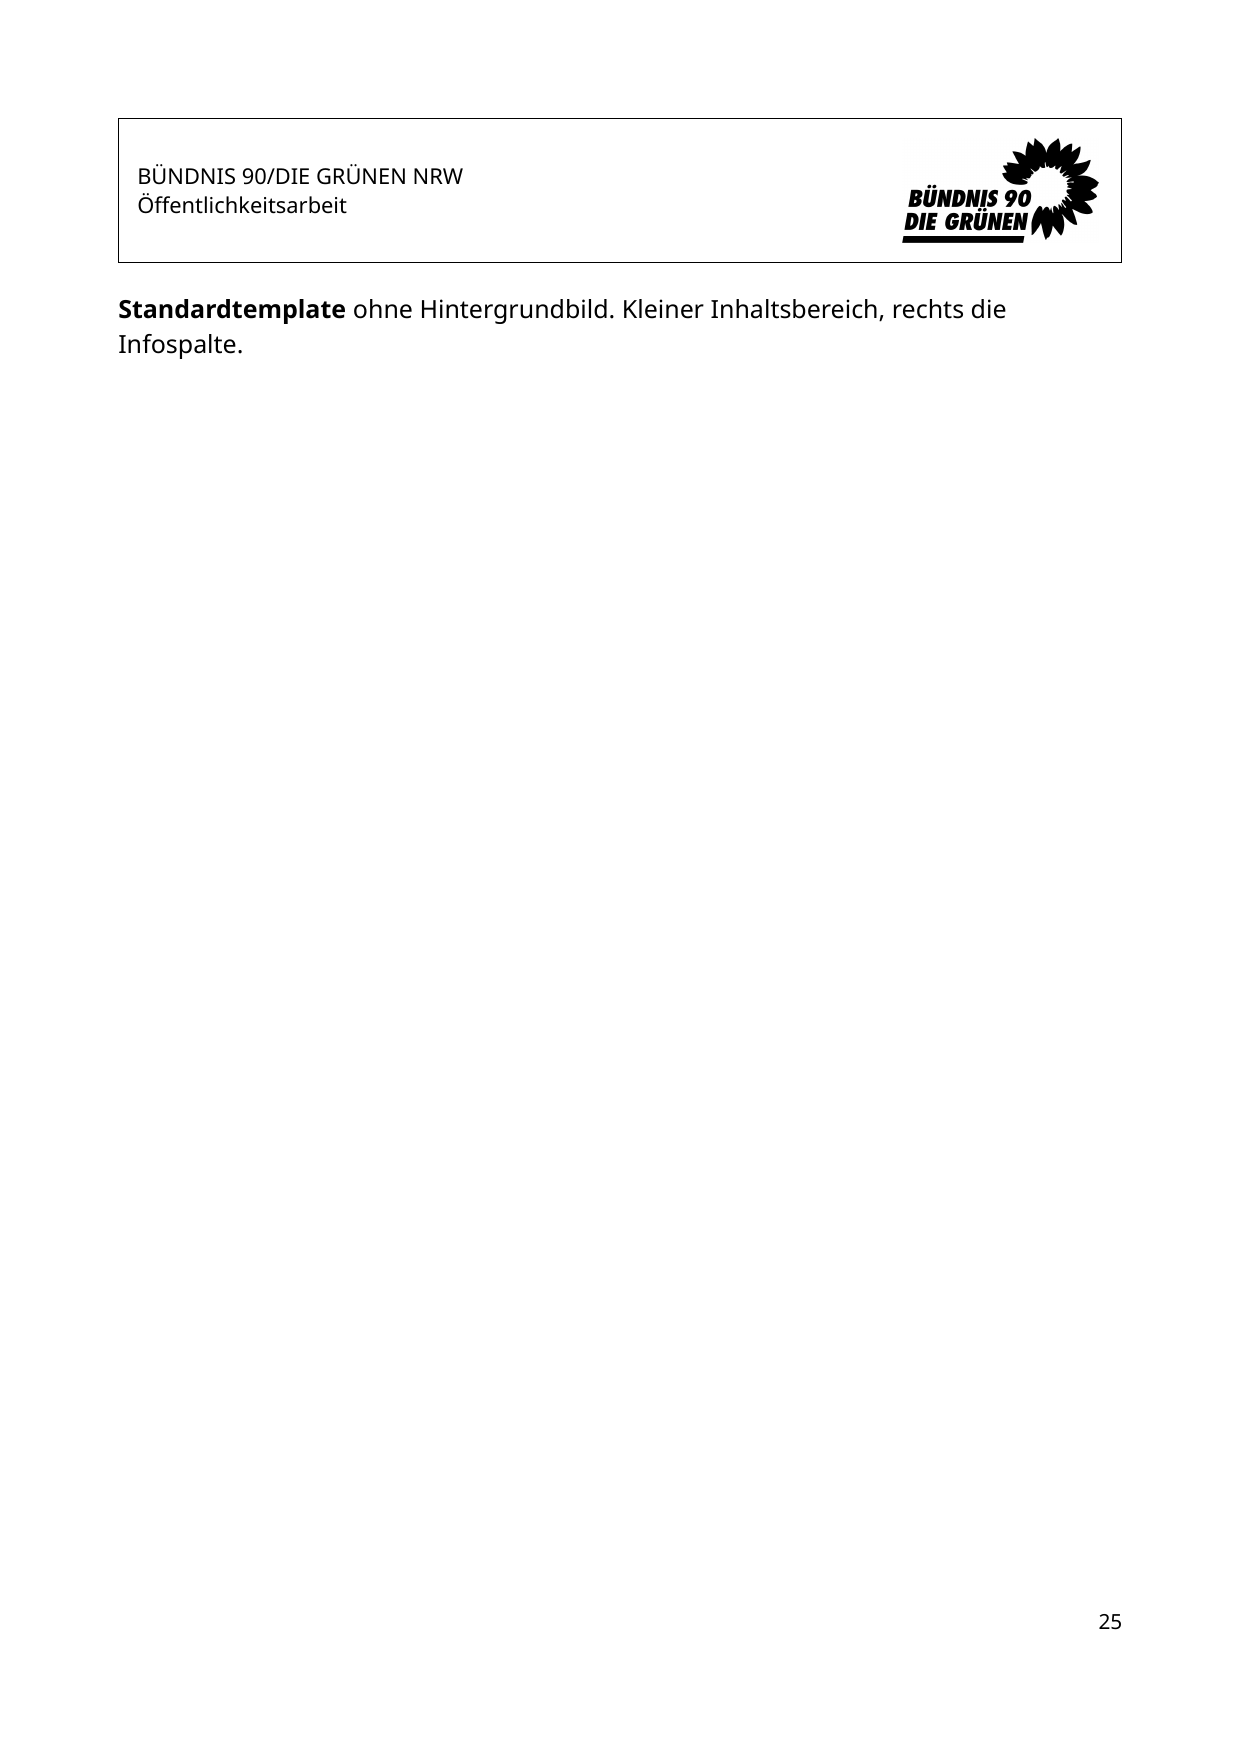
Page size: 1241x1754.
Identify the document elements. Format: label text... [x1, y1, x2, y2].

picture [902, 138, 1099, 243]
text Standardtemplate ohne Hintergrundbild. Kleiner Inhaltsbereich, rechts die Infospalte. [118, 292, 1122, 360]
